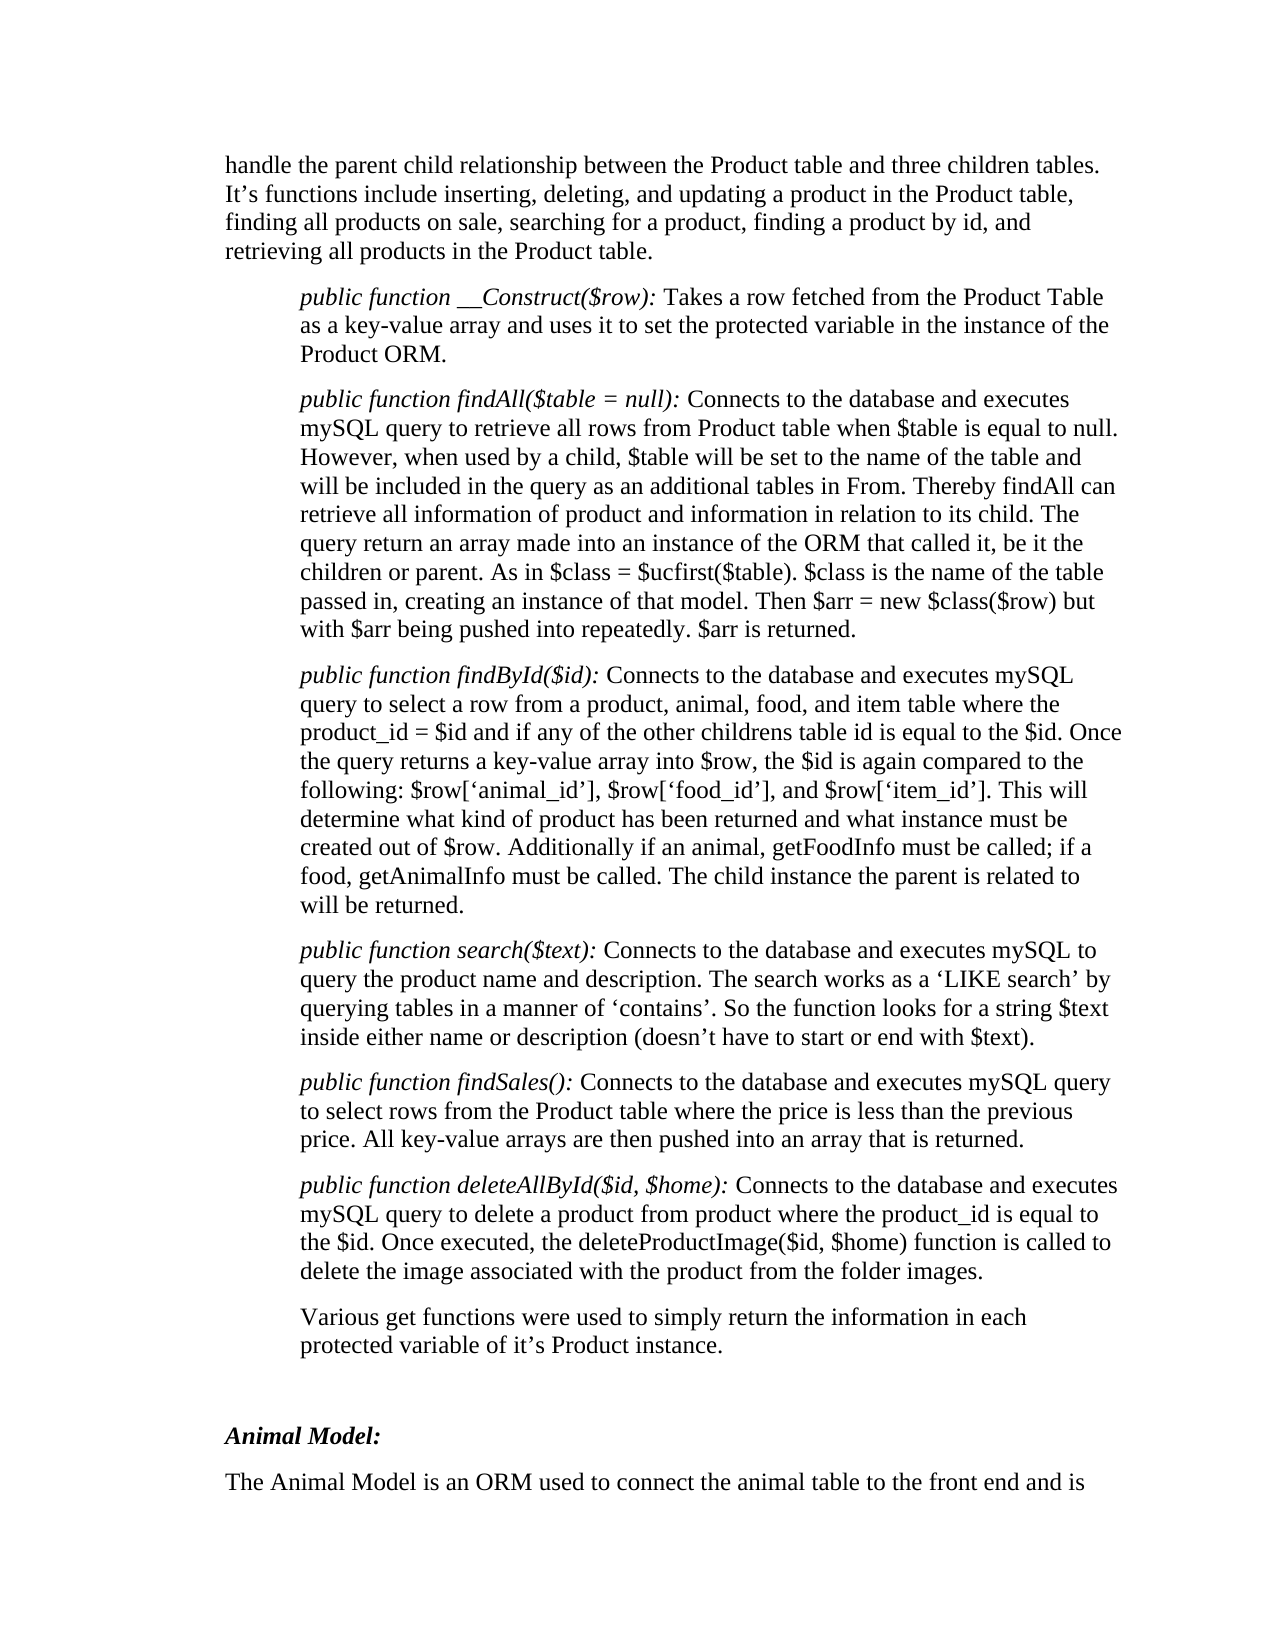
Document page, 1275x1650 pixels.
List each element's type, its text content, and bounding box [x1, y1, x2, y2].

text public function findSales(): Connects to the database and executes mySQL query to select rows from the Product table where the price is less than the previous price. All key-value arrays are then pushed into an array that is returned. [300, 1067, 1125, 1153]
text Various get functions were used to simply return the information in each protected variable of it’s Product instance. [300, 1302, 1125, 1359]
text Animal Model: [150, 1421, 1125, 1450]
text public function findById($id): Connects to the database and executes mySQL query to select a row from a product, animal, food, and item table where the product_id = $id and if any of the other childrens table id is equal to the $id. Once the query returns a key-value array into $row, the $id is again compared to the following: $row[‘animal_id’], $row[‘food_id’], and $row[‘item_id’]. This will determine what kind of product has been returned and what instance must be created out of $row. Additionally if an animal, getFoodInfo must be called; if a food, getAnimalInfo must be called. The child instance the parent is related to will be returned. [300, 660, 1125, 919]
text The Animal Model is an ORM used to connect the animal table to the front end and is [225, 1467, 1125, 1495]
text handle the parent child relationship between the Product table and three children tables. It’s functions include inserting, deleting, and updating a product in the Product table, finding all products on sale, searching for a product, finding a product by id, and retrieving all products in the Product table. [225, 150, 1125, 265]
text public function deleteAllById($id, $home): Connects to the database and executes mySQL query to delete a product from product where the product_id is equal to the $id. Once executed, the deleteProductImage($id, $home) function is called to delete the image associated with the product from the folder images. [300, 1170, 1125, 1285]
text public function search($text): Connects to the database and executes mySQL to query the product name and description. The search works as a ‘LIKE search’ by querying tables in a manner of ‘contains’. So the function looks for a string $text inside either name or description (doesn’t have to start or end with $text). [300, 935, 1125, 1050]
text public function __Construct($row): Takes a row fetched from the Product Table as a key-value array and uses it to set the protected variable in the instance of the Product ORM. [300, 282, 1125, 368]
text public function findAll($table = null): Connects to the database and executes mySQL query to retrieve all rows from Product table when $table is equal to null. However, when used by a child, $table will be set to the name of the table and will be included in the query as an additional tables in From. Thereby findAll can retrieve all information of product and information in relation to its child. The query return an array made into an instance of the ORM that called it, be it the children or parent. As in $class = $ucfirst($table). $class is the name of the table passed in, creating an instance of that model. Then $arr = new $class($row) but with $arr being pushed into repeatedly. $arr is returned. [300, 384, 1125, 643]
